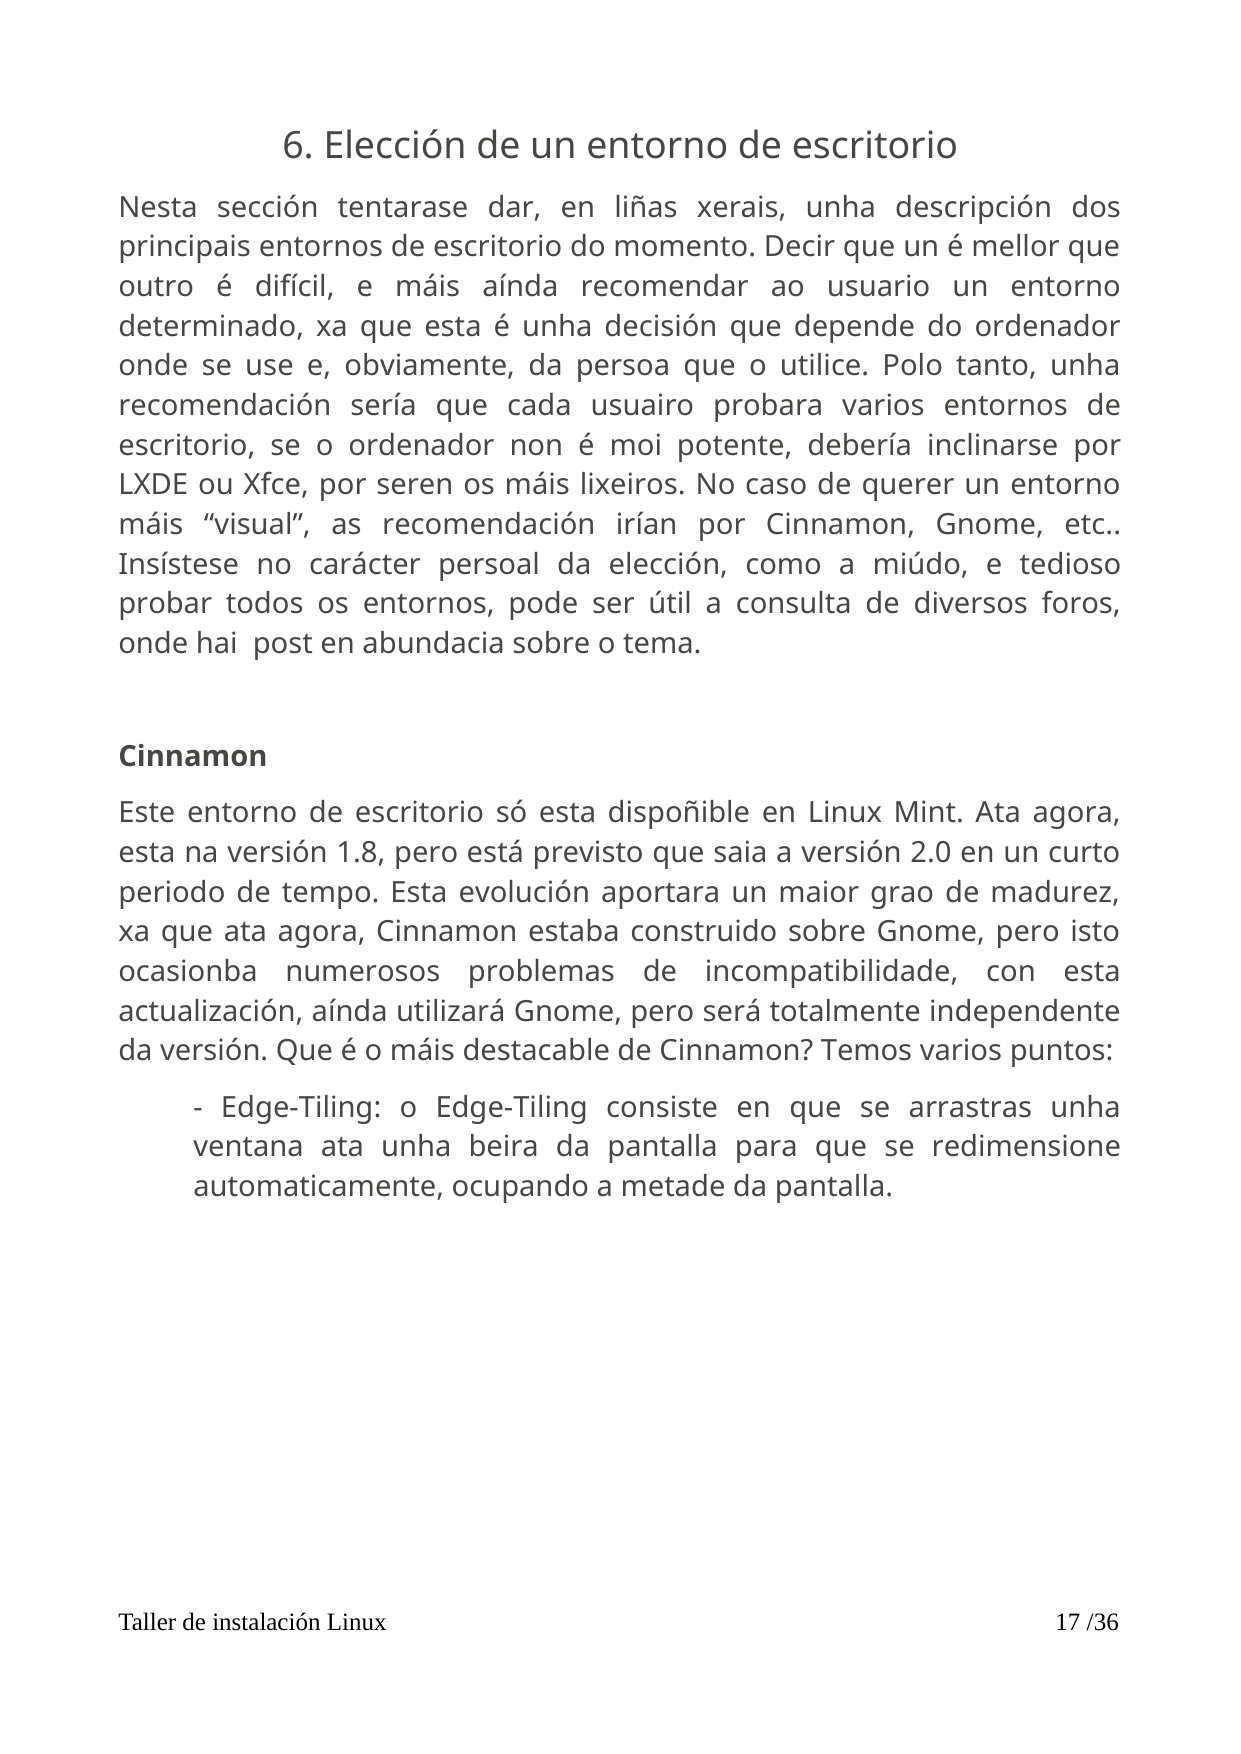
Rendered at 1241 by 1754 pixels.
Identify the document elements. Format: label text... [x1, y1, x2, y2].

text Cinnamon [118, 735, 1122, 775]
text Nesta sección tentarase dar, en liñas xerais, unha descripción dos principais entornos de escritorio do momento. Decir que un é mellor que outro é difícil, e máis aínda recomendar ao usuario un entorno determinado, xa que esta é unha decisión que depende do ordenador onde se use e, obviamente, da persoa que o utilice. Polo tanto, unha recomendación sería que cada usuairo probara varios entornos de escritorio, se o ordenador non é moi potente, debería inclinarse por LXDE ou Xfce, por seren os máis lixeiros. No caso de querer un entorno máis “visual”, as recomendación irían por Cinnamon, Gnome, etc.. Insístese no carácter persoal da elección, como a miúdo, e tedioso probar todos os entornos, pode ser útil a consulta de diversos foros, onde hai post en abundacia sobre o tema. [118, 186, 1122, 662]
text 6. Elección de un entorno de escritorio [118, 118, 1122, 169]
text - Edge-Tiling: o Edge-Tiling consiste en que se arrastras unha ventana ata unha beira da pantalla para que se redimensione automaticamente, ocupando a metade da pantalla. [193, 1086, 1122, 1205]
text Este entorno de escritorio só esta dispoñible en Linux Mint. Ata agora, esta na versión 1.8, pero está previsto que saia a versión 2.0 en un curto periodo de tempo. Esta evolución aportara un maior grao de madurez, xa que ata agora, Cinnamon estaba construido sobre Gnome, pero isto ocasionba numerosos problemas de incompatibilidade, con esta actualización, aínda utilizará Gnome, pero será totalmente independente da versión. Que é o máis destacable de Cinnamon? Temos varios puntos: [118, 791, 1122, 1069]
